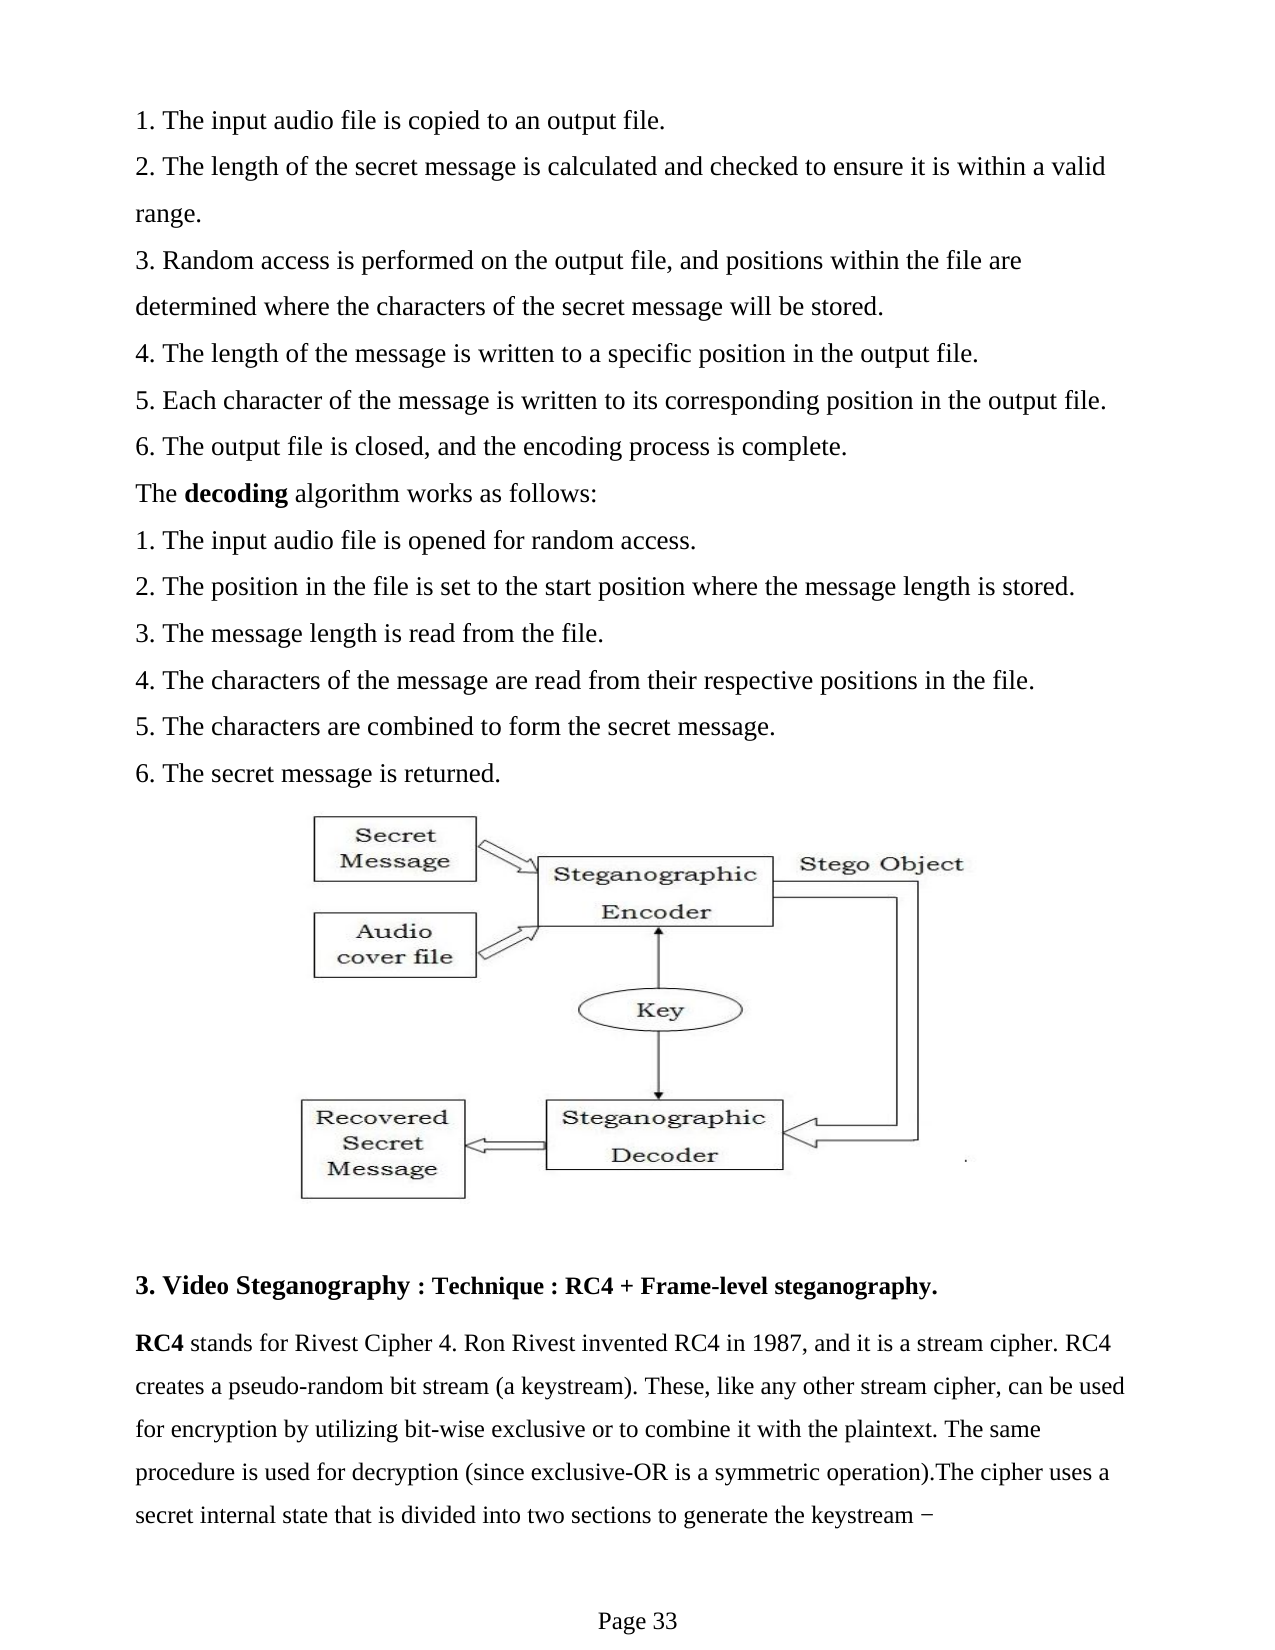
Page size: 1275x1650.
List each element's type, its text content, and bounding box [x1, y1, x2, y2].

picture [290, 803, 985, 1212]
list 3. The message length is read from the file. [135, 617, 1140, 648]
list 3. Random access is performed on the output file, and positions within the file are determined where the characters of the secret message will be stored. [135, 244, 1140, 322]
list 4. The length of the message is written to a specific position in the output file. [135, 337, 1140, 368]
list 3. Video Steganography : Technique : RC4 + Frame-level steganography. [135, 1269, 1140, 1300]
list 5. Each character of the message is written to its corresponding position in the output file. [135, 384, 1140, 415]
list 2. The position in the file is set to the start position where the message length is stored. [135, 570, 1140, 602]
list 6. The secret message is returned. [135, 757, 1140, 788]
list 4. The characters of the message are read from their respective positions in the file. [135, 664, 1140, 695]
text RC4 stands for Rivest Cipher 4. Ron Rivest invented RC4 in 1987, and it is a stream cipher. RC4 creates a pseudo-random bit stream (a keystream). These, like any other stream cipher, can be used for encryption by utilizing bit-wise exclusive or to combine it with the plaintext. The same procedure is used for decryption (since exclusive-OR is a symmetric operation).The cipher uses a secret internal state that is divided into two sections to generate the keystream − [135, 1328, 1140, 1529]
list 5. The characters are combined to form the secret message. [135, 710, 1140, 742]
list 2. The length of the secret message is calculated and checked to ensure it is within a valid range. [135, 150, 1140, 228]
list 1. The input audio file is opened for random access. [135, 524, 1140, 555]
list The decoding algorithm works as follows: [135, 477, 1140, 508]
list 6. The output file is closed, and the encoding process is complete. [135, 430, 1140, 462]
list 1. The input audio file is copied to an output file. [135, 104, 1140, 135]
